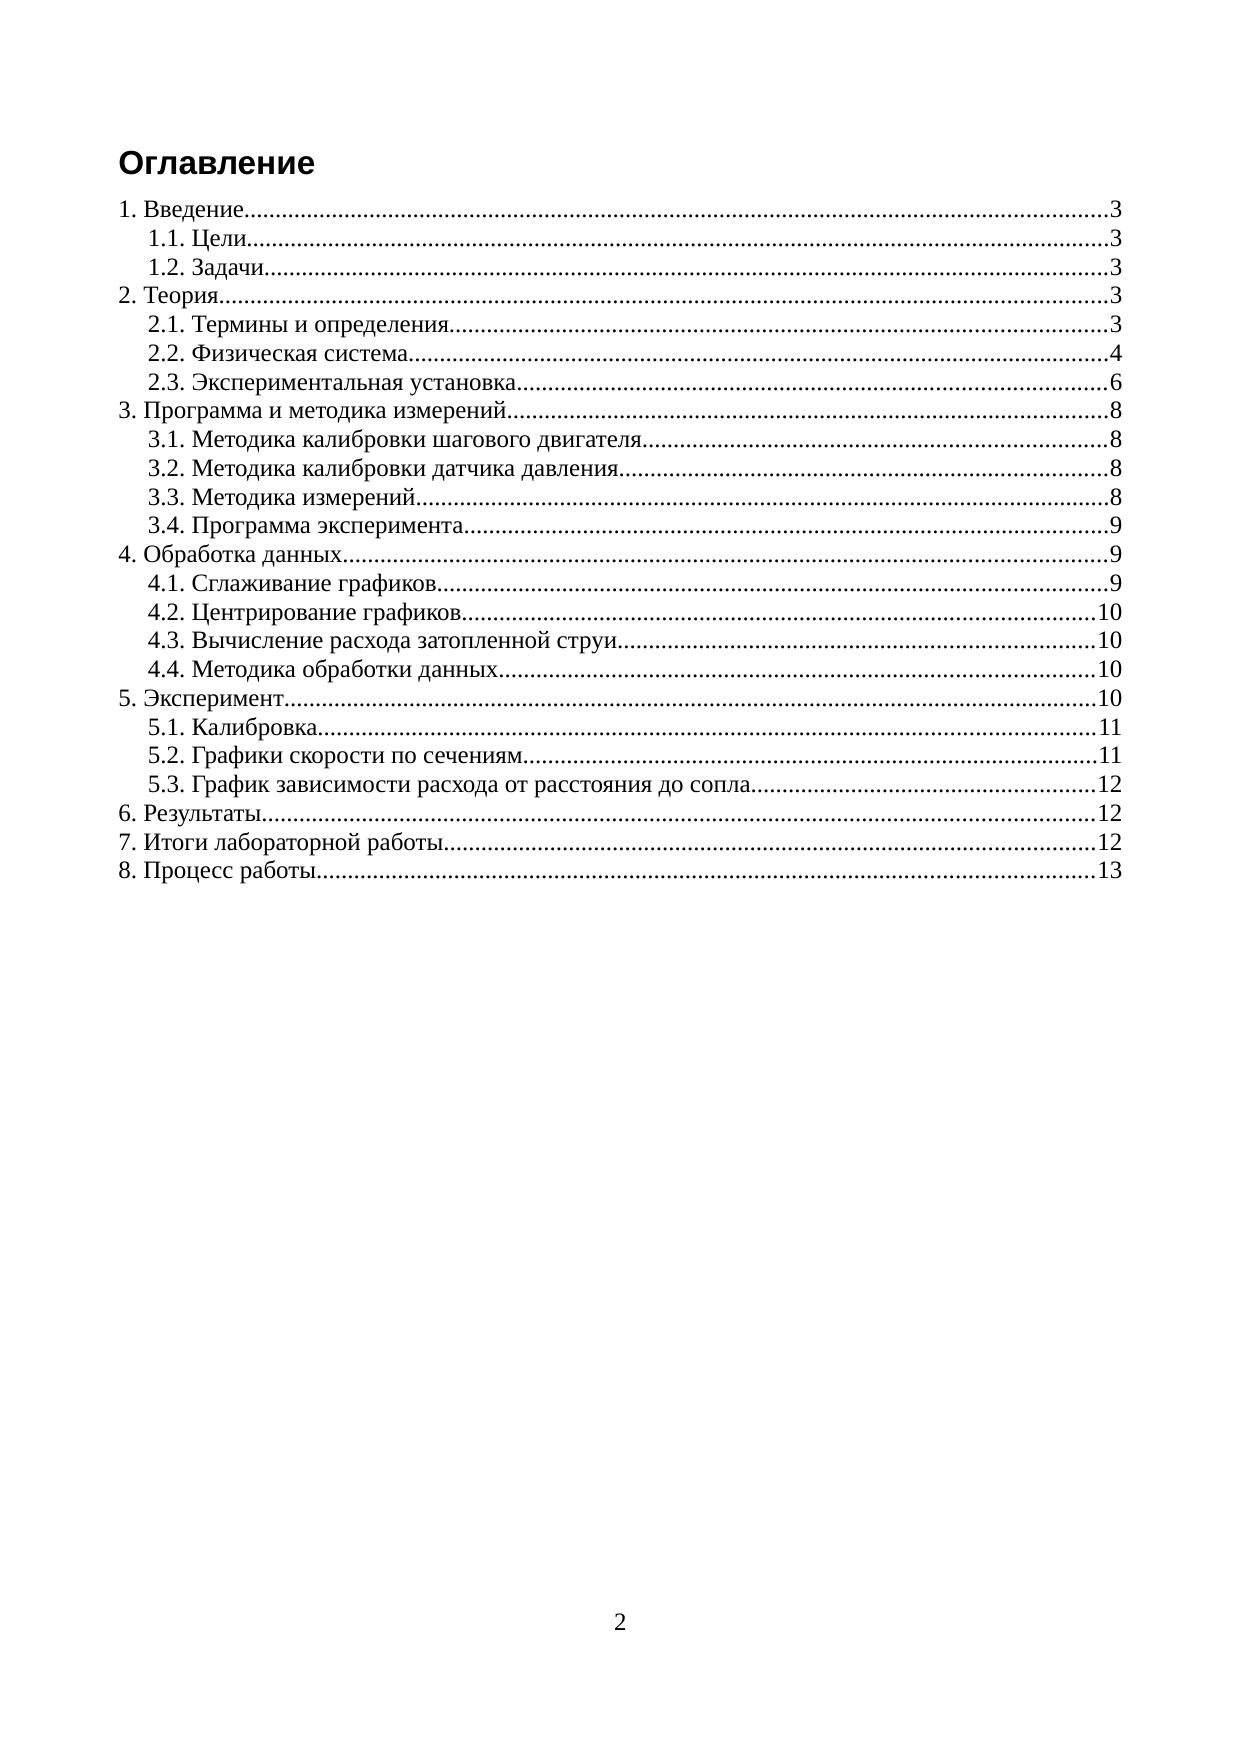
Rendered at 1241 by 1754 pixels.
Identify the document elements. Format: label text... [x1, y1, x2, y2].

text 3. Программа и методика измерений 8 [118, 395, 1122, 424]
text 3.3. Методика измерений 8 [148, 482, 1122, 510]
text 4.1. Сглаживание графиков 9 [148, 568, 1122, 597]
text 2.2. Физическая система 4 [148, 338, 1122, 367]
text 3.1. Методика калибровки шагового двигателя 8 [148, 424, 1122, 453]
text 4.3. Вычисление расхода затопленной струи 10 [148, 625, 1122, 654]
text 3.2. Методика калибровки датчика давления 8 [148, 453, 1122, 482]
text 6. Результаты 12 [118, 798, 1122, 827]
text 8. Процесс работы 13 [118, 855, 1122, 884]
text 5. Эксперимент 10 [118, 683, 1122, 712]
text 5.1. Калибровка 11 [148, 712, 1122, 740]
text 2. Теория 3 [118, 280, 1122, 309]
text 4.4. Методика обработки данных 10 [148, 654, 1122, 683]
text 3.4. Программа эксперимента 9 [148, 510, 1122, 539]
text 1. Введение 3 [118, 194, 1122, 223]
text 4. Обработка данных 9 [118, 539, 1122, 568]
text 1.2. Задачи 3 [148, 252, 1122, 280]
text 2.3. Экспериментальная установка 6 [148, 367, 1122, 395]
text 2.1. Термины и определения 3 [148, 309, 1122, 338]
text 7. Итоги лабораторной работы 12 [118, 827, 1122, 855]
text 4.2. Центрирование графиков 10 [148, 597, 1122, 625]
text 5.3. График зависимости расхода от расстояния до сопла 12 [148, 769, 1122, 798]
subtitle Оглавление [118, 143, 1122, 182]
text 5.2. Графики скорости по сечениям 11 [148, 740, 1122, 769]
text 1.1. Цели 3 [148, 223, 1122, 252]
